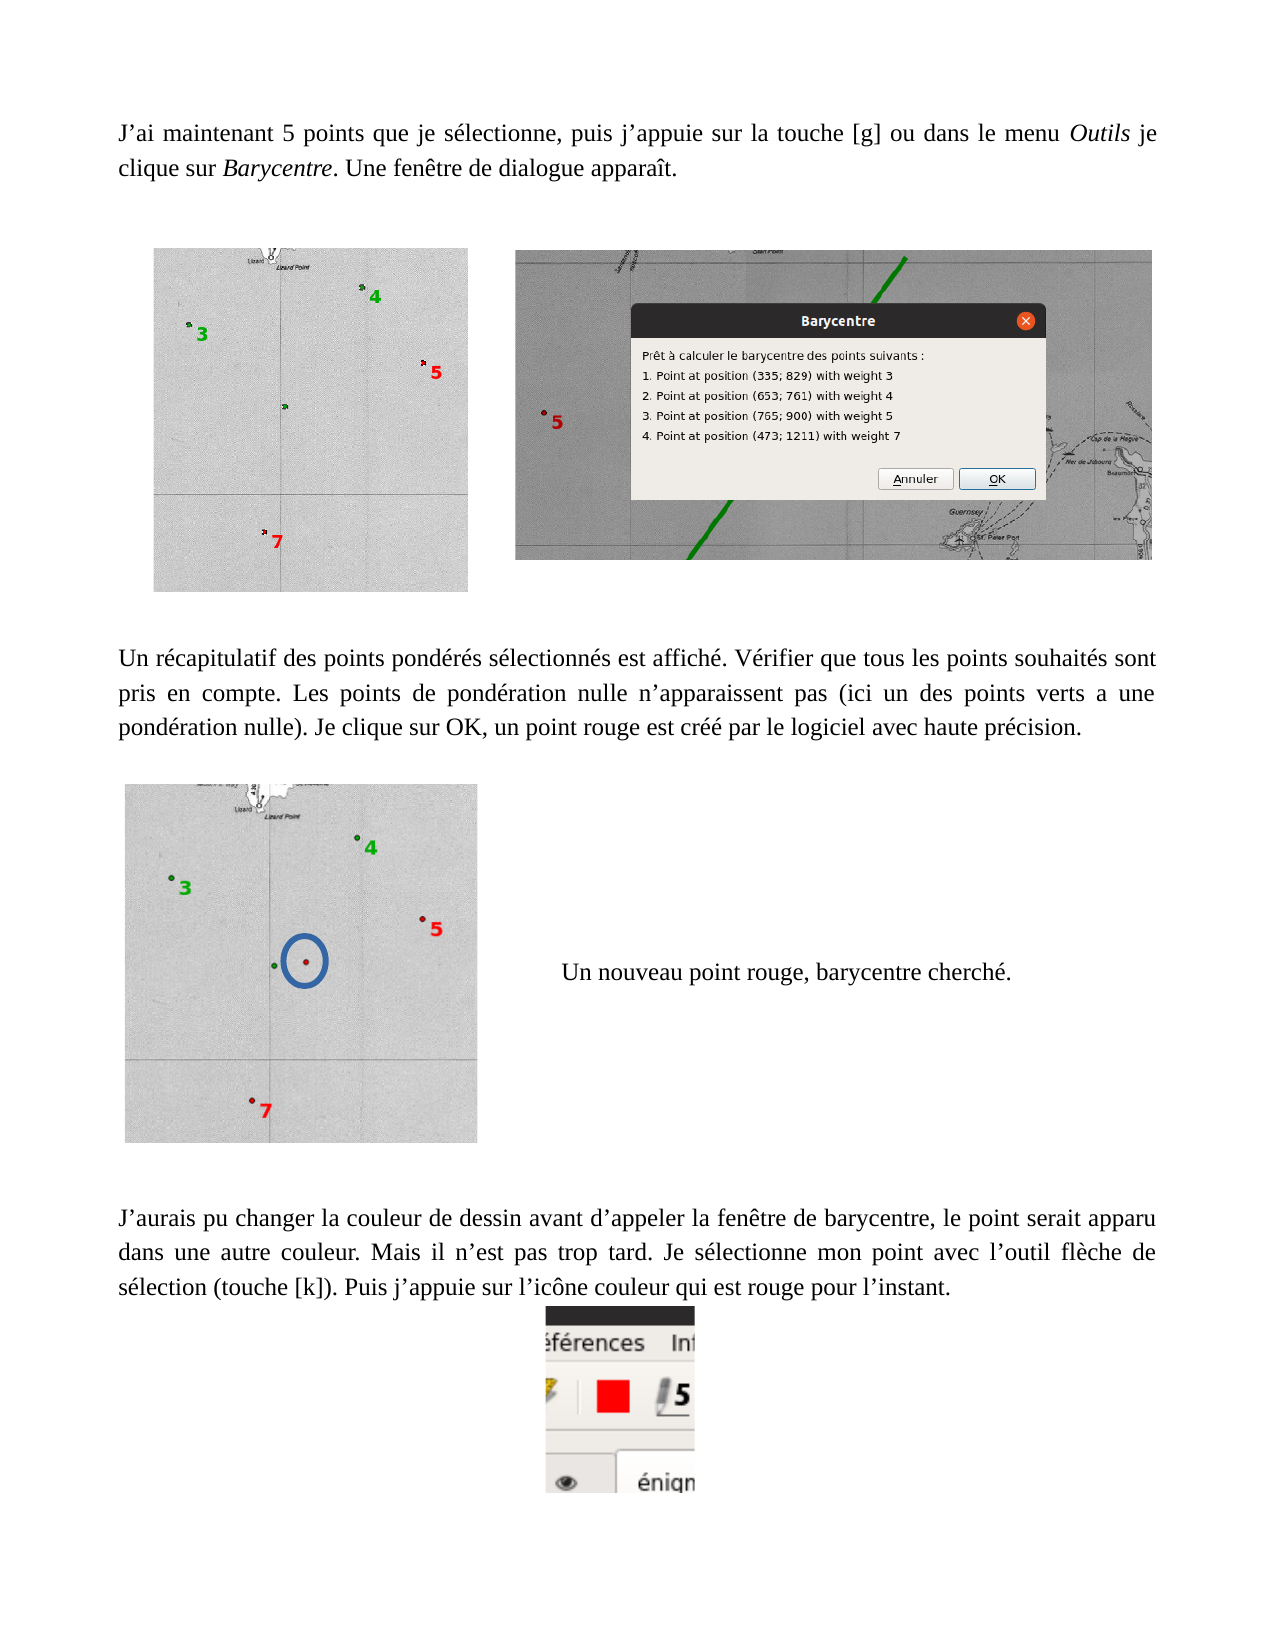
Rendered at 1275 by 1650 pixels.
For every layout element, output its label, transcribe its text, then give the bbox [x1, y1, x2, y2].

picture [515, 250, 1152, 560]
text J’ai maintenant 5 points que je sélectionne, puis j’appuie sur la touche [g] ou dans le menu Outils je clique sur Barycentre. Une fenêtre de dialogue apparaît. [118, 118, 1157, 181]
picture [545, 1306, 695, 1493]
text Un récapitulatif des points pondérés sélectionnés est affiché. Vérifier que tous les points souhaités sont pris en compte. Les points de pondération nulle n’apparaissent pas (ici un des points verts a une pondération nulle). Je clique sur OK, un point rouge est créé par le logiciel avec haute précision. [118, 643, 1157, 741]
text Un nouveau point rouge, barycentre cherché. [478, 957, 1157, 986]
text J’aurais pu changer la couleur de dessin avant d’appeler la fenêtre de barycentre, le point serait apparu dans une autre couleur. Mais il n’est pas trop tard. Je sélectionne mon point avec l’outil flèche de sélection (touche [k]). Puis j’appuie sur l’icône couleur qui est rouge pour l’instant. [118, 1203, 1157, 1301]
picture [124, 784, 478, 1143]
picture [153, 248, 468, 592]
